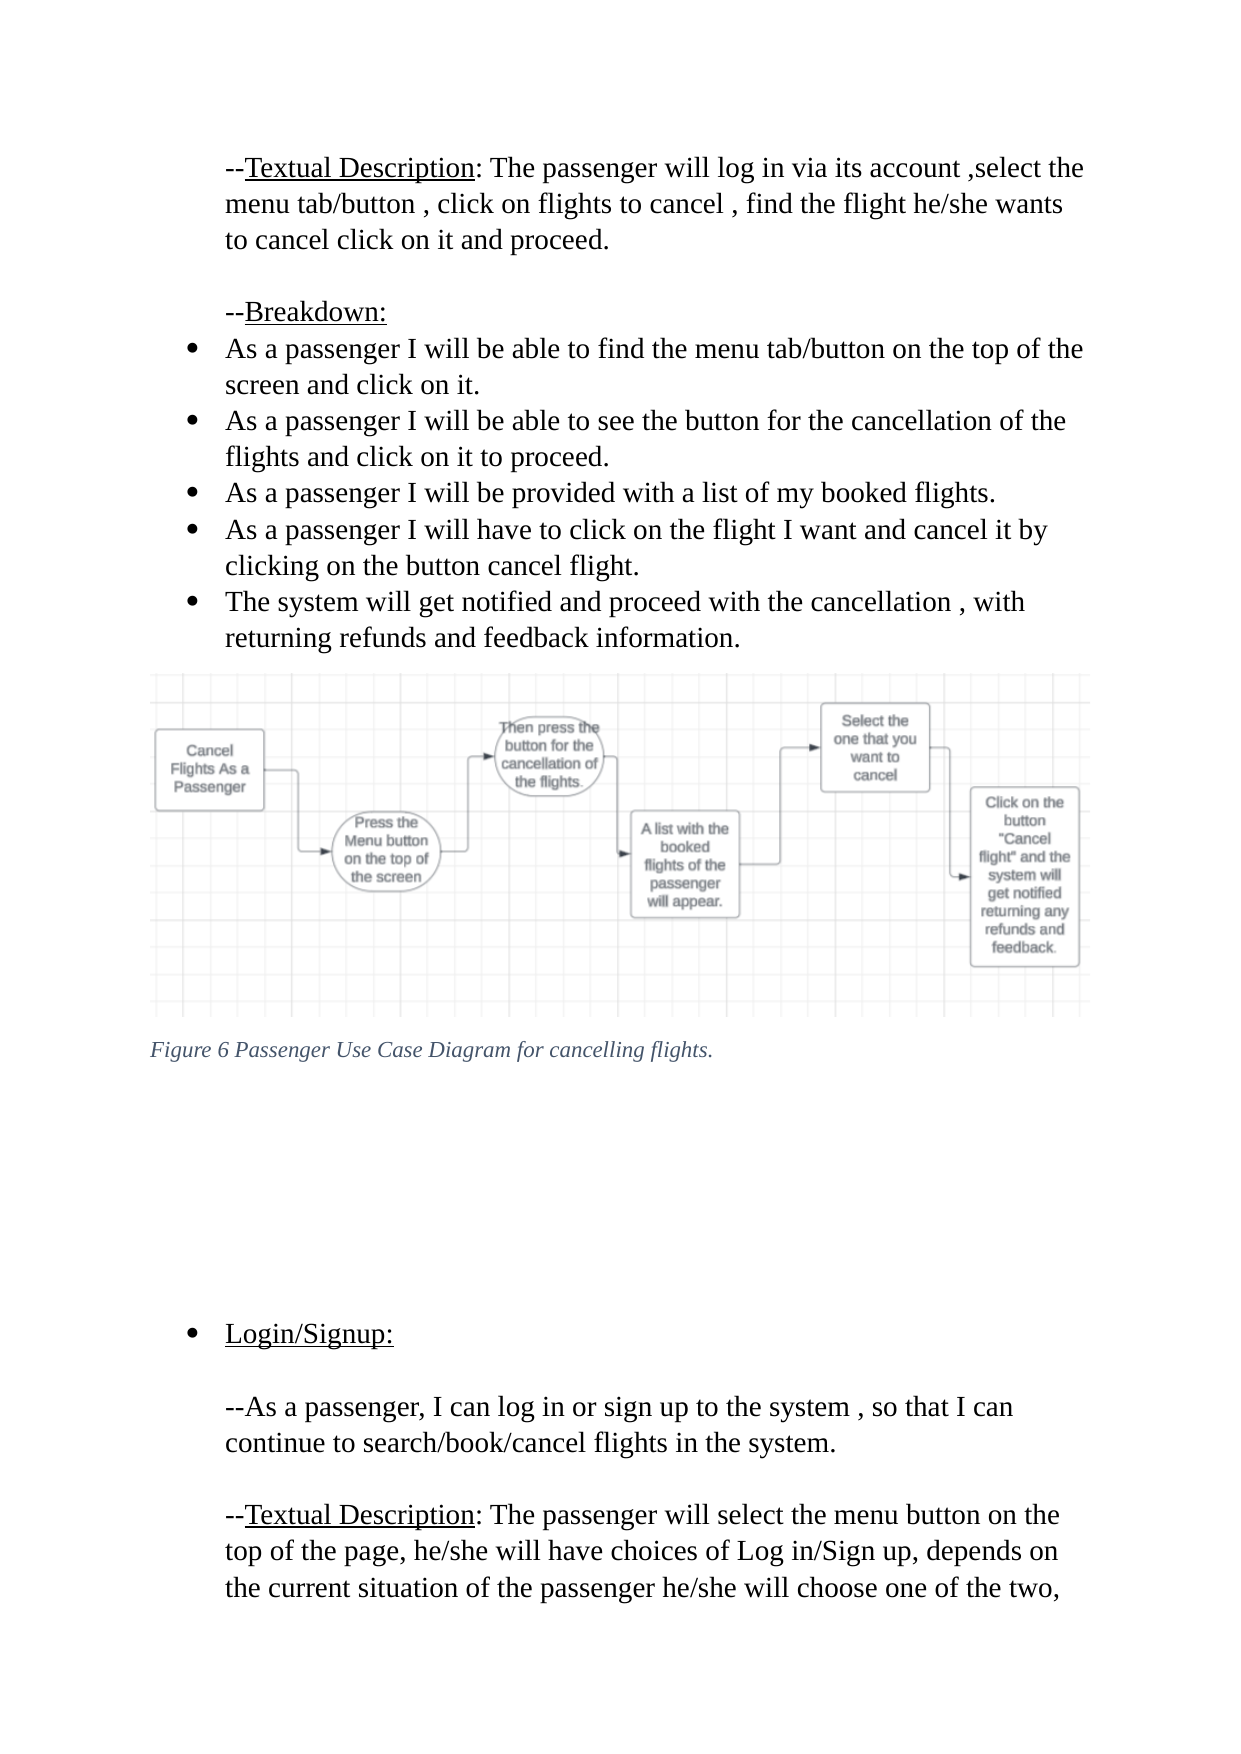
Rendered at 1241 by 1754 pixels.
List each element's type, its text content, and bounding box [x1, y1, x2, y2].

list As a passenger I will be provided with a list of my booked flights. [187, 476, 1090, 509]
text Figure 6 Passenger Use Case Diagram for cancelling flights. [150, 1036, 1090, 1062]
list --Breakdown: [225, 294, 1090, 328]
list --Textual Description: The passenger will select the menu button on the top of the page, he/she will have choices of Log in/Sign up, depends on the current situation of the passenger he/she will choose one of the two, [225, 1497, 1090, 1603]
list As a passenger I will have to click on the flight I want and cancel it by clicking on the button cancel flight. [187, 512, 1090, 582]
list As a passenger I will be able to find the menu tab/button on the top of the screen and click on it. [187, 331, 1090, 401]
list As a passenger I will be able to see the button for the cancellation of the flights and click on it to proceed. [187, 403, 1090, 473]
list Login/Signup: [187, 1317, 1090, 1350]
list --Textual Description: The passenger will log in via its account ,select the menu tab/button , click on flights to cancel , find the flight he/she wants to cancel click on it and proceed. [225, 150, 1090, 256]
list The system will get notified and proceed with the cancellation , with returning refunds and feedback information. [187, 584, 1090, 654]
list --As a passenger, I can log in or sign up to the system , so that I can continue to search/book/cancel flights in the system. [225, 1389, 1090, 1459]
picture [150, 673, 1091, 1017]
